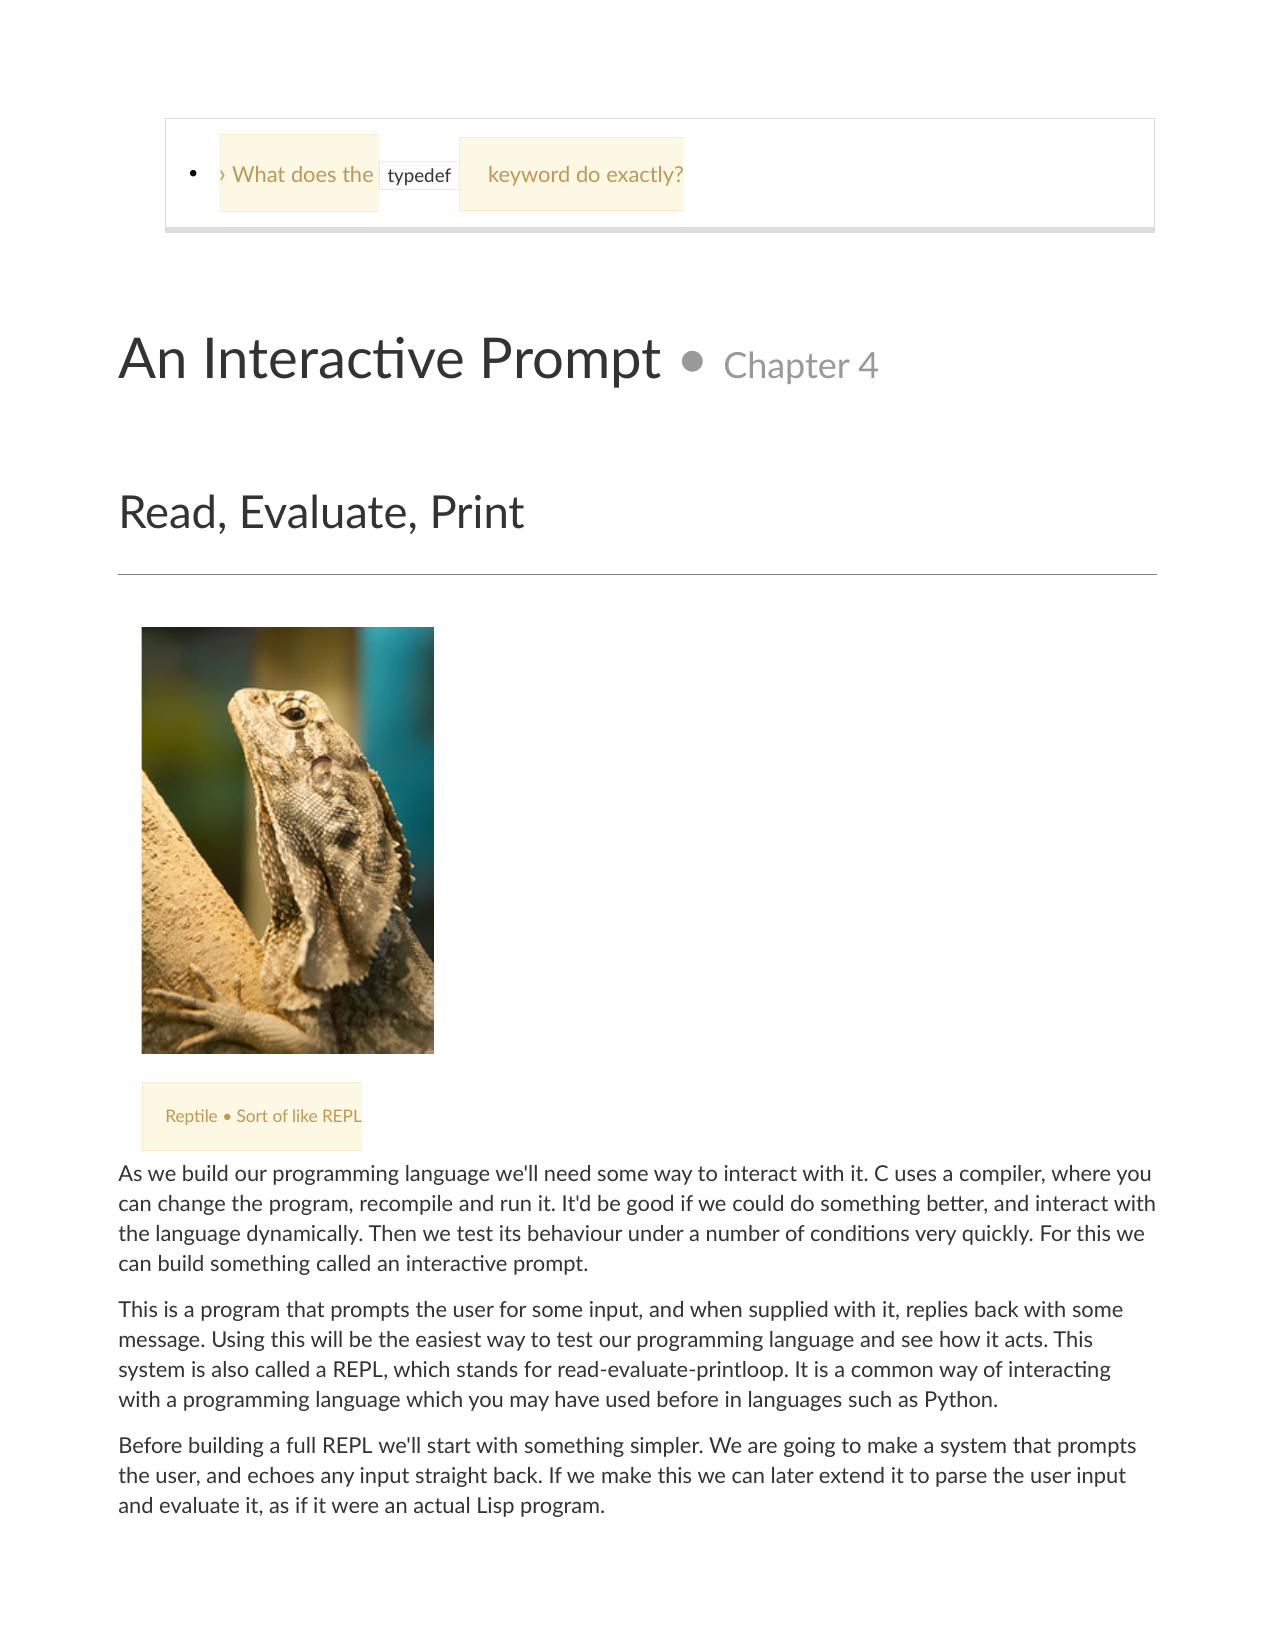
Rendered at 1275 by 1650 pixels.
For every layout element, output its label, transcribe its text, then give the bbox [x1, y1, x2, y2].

picture [141, 627, 434, 1054]
text Before building a full REPL we'll start with something simpler. We are going to make a system that prompts the user, and echoes any input straight back. If we make this we can later extend it to parse the user input and evaluate it, as if it were an actual Lisp program. [118, 1432, 1157, 1518]
subtitle An Interactive Prompt • Chapter 4 [118, 322, 1157, 390]
text This is a program that prompts the user for some input, and when supplied with it, replies back with some message. Using this will be the easiest way to test our programming language and see how it acts. This system is also called a REPL, which stands for read-evaluate-printloop. It is a common way of interacting with a programming language which you may have used before in languages such as Python. [118, 1296, 1157, 1412]
subtitle Read, Evaluate, Print [118, 484, 1157, 538]
list › What does the typedef keyword do exactly? [166, 119, 1154, 227]
text As we build our programming language we'll need some way to interact with it. C uses a compiler, where you can change the program, recompile and run it. It'd be good if we could do something better, and interact with the language dynamically. Then we test its behaviour under a number of conditions very quickly. For this we can build something called an interactive prompt. [118, 1160, 1157, 1276]
text Reptile • Sort of like REPL [143, 1082, 1133, 1150]
